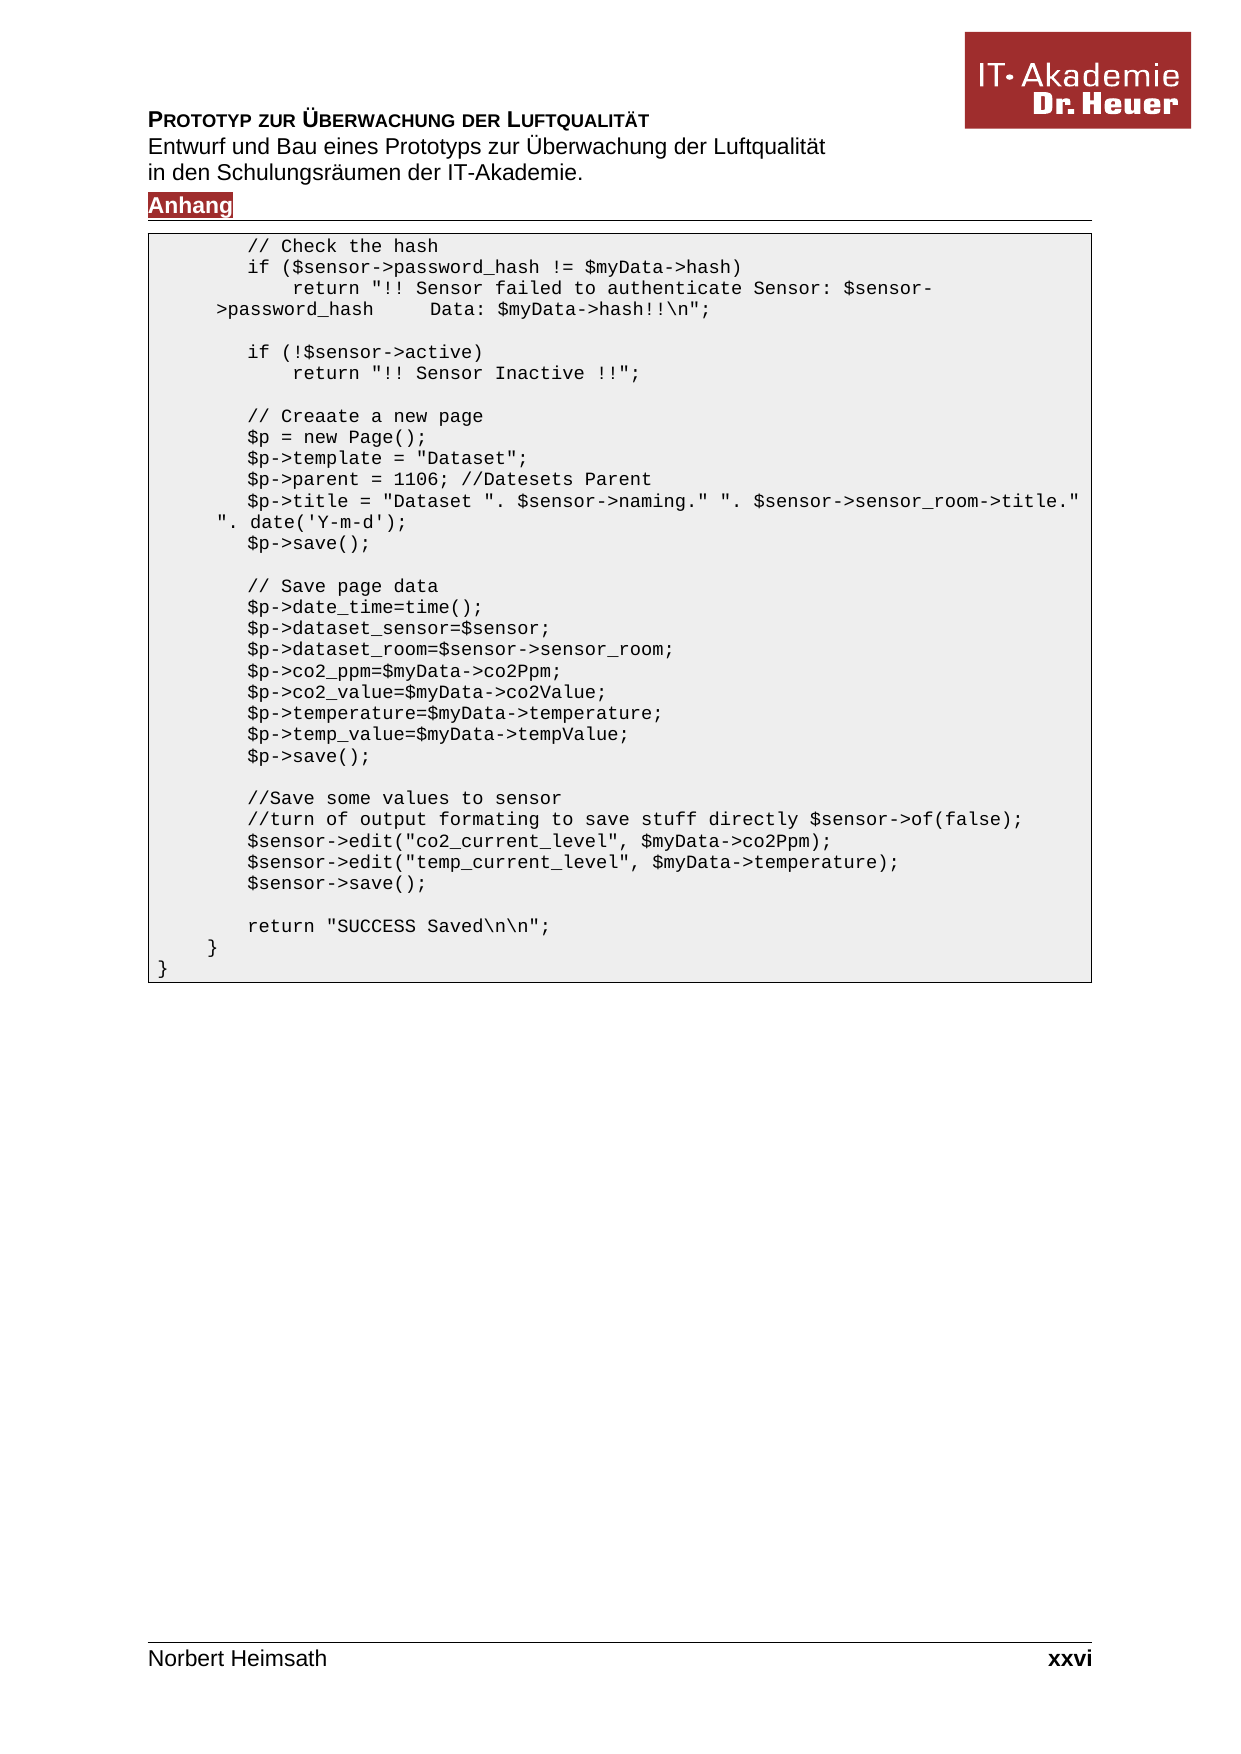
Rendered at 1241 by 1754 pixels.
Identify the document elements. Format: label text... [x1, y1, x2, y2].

list $p->template = "Dataset"; [149, 446, 1091, 467]
list $p->title = "Dataset ". $sensor->naming." ". $sensor->sensor_room->title." ". date('Y-m-d'); [149, 488, 1091, 531]
list return "SUCCESS Saved\n\n"; [149, 913, 1091, 934]
list $p->dataset_sensor=$sensor; [149, 616, 1091, 637]
list $p->save(); [149, 531, 1091, 552]
list $p->date_time=time(); [149, 594, 1091, 616]
list $p->parent = 1106; //Datesets Parent [149, 467, 1091, 488]
list $sensor->save(); [149, 871, 1091, 892]
list $p->dataset_room=$sensor->sensor_room; [149, 637, 1091, 658]
list $p = new Page(); [149, 424, 1091, 446]
list return "!! Sensor Inactive !!"; [149, 361, 1091, 382]
list if (!$sensor->active) [149, 339, 1091, 361]
list $sensor->edit("co2_current_level", $myData->co2Ppm); [149, 828, 1091, 849]
list } [149, 956, 1091, 982]
list if ($sensor->password_hash != $myData->hash) [149, 254, 1091, 276]
list $p->co2_value=$myData->co2Value; [149, 679, 1091, 701]
list // Check the hash [149, 234, 1091, 254]
list // Creaate a new page [149, 403, 1091, 424]
list } [149, 934, 1091, 956]
list //Save some values to sensor [149, 786, 1091, 807]
list $p->co2_ppm=$myData->co2Ppm; [149, 658, 1091, 679]
list //turn of output formating to save stuff directly $sensor->of(false); [149, 807, 1091, 828]
list $p->save(); [149, 743, 1091, 764]
list $sensor->edit("temp_current_level", $myData->temperature); [149, 849, 1091, 871]
list // Save page data [149, 573, 1091, 594]
list $p->temp_value=$myData->tempValue; [149, 722, 1091, 743]
list return "!! Sensor failed to authenticate Sensor: $sensor->password_hash Data: $myData->hash!!\n"; [149, 276, 1091, 318]
list $p->temperature=$myData->temperature; [149, 701, 1091, 722]
